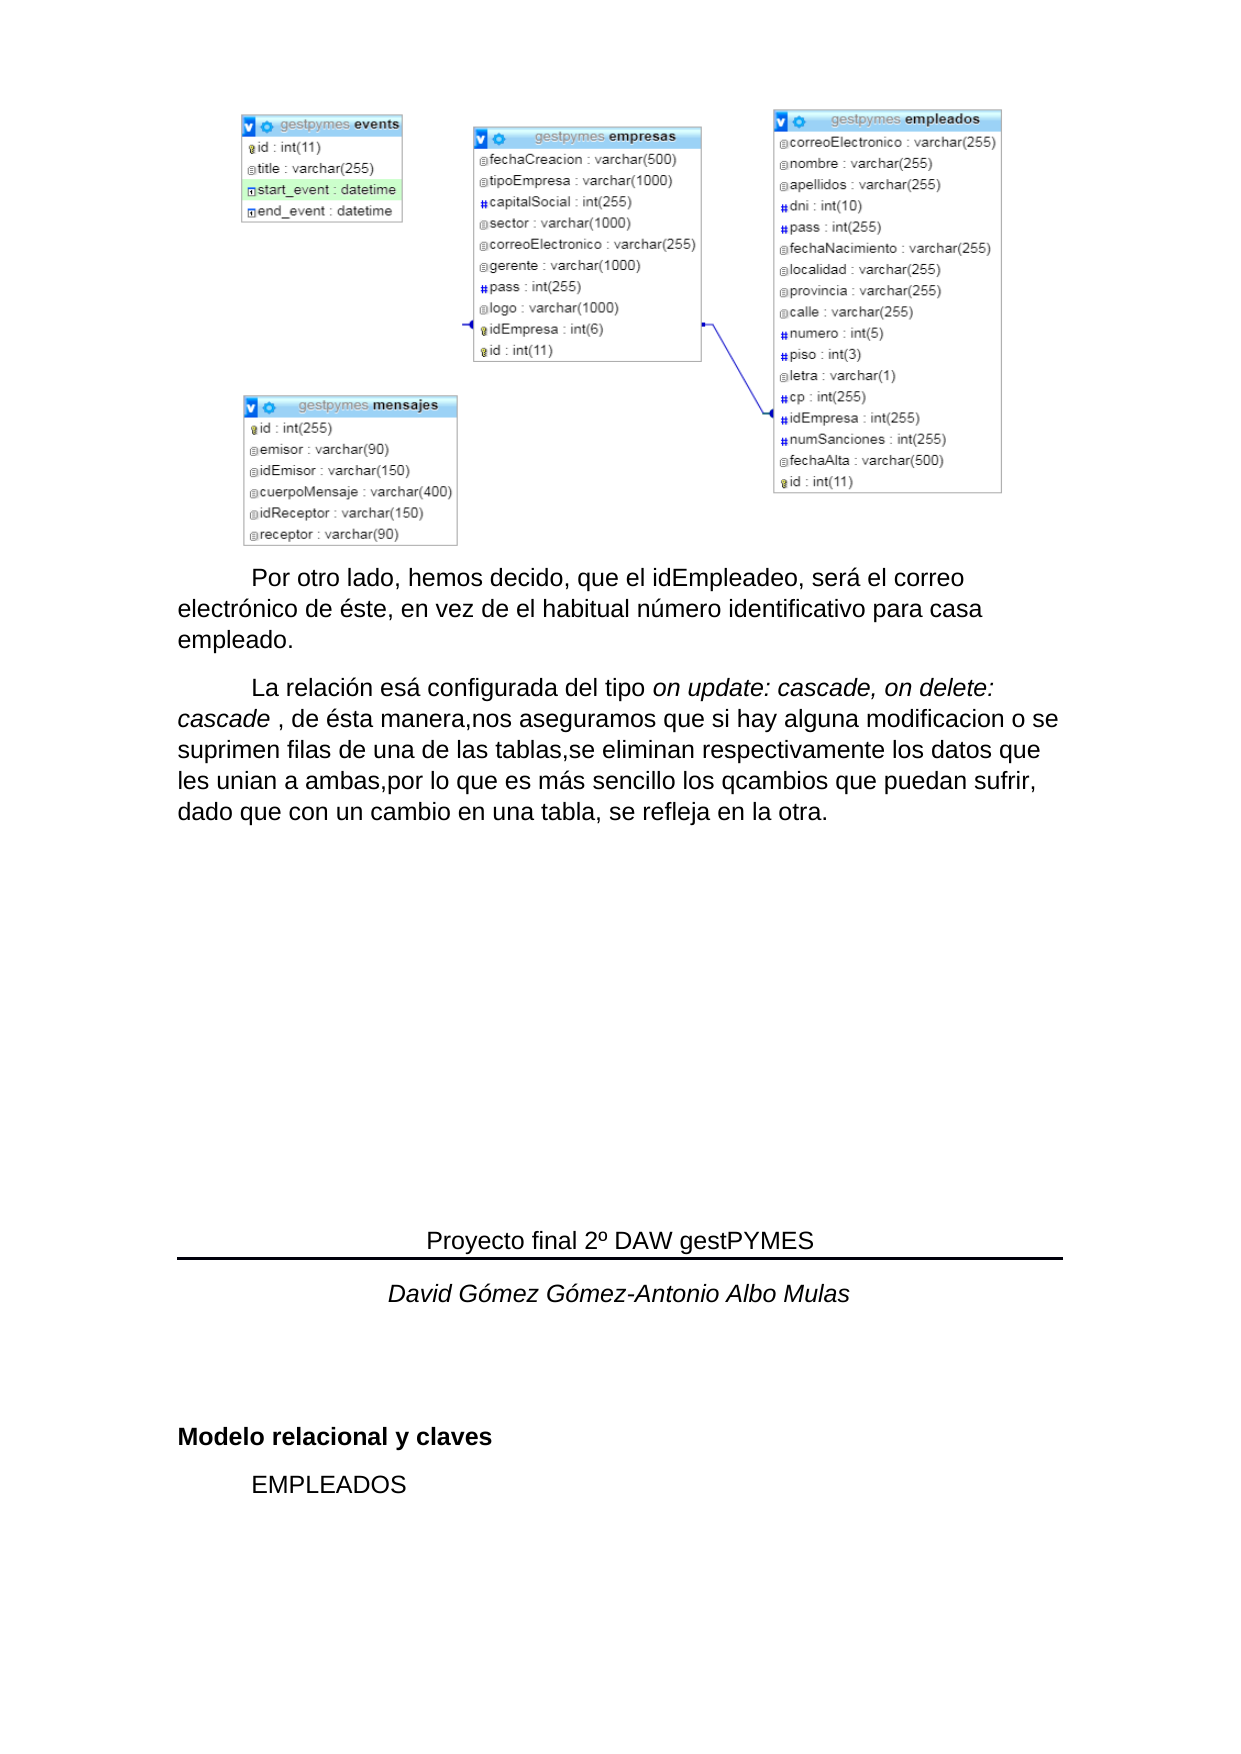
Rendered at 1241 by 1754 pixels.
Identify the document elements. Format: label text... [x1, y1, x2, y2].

text David Gómez Gómez-Antonio Albo Mulas [177, 1279, 1063, 1308]
text La relación esá configurada del tipo on update: cascade, on delete: cascade , de ésta manera,nos aseguramos que si hay alguna modificacion o se suprimen filas de una de las tablas,se eliminan respectivamente los datos que les unian a ambas,por lo que es más sencillo los qcambios que puedan sufrir, dado que con un cambio en una tabla, se refleja en la otra. [177, 673, 1063, 826]
text Por otro lado, hemos decido, que el idEmpleadeo, será el correo electrónico de éste, en vez de el habitual número identificativo para casa empleado. [177, 74, 1063, 654]
text Proyecto final 2º DAW gestPYMES [177, 1226, 1063, 1257]
text Modelo relacional y claves [177, 1422, 1063, 1451]
text EMPLEADOS [177, 1470, 1063, 1499]
picture [206, 73, 1034, 561]
